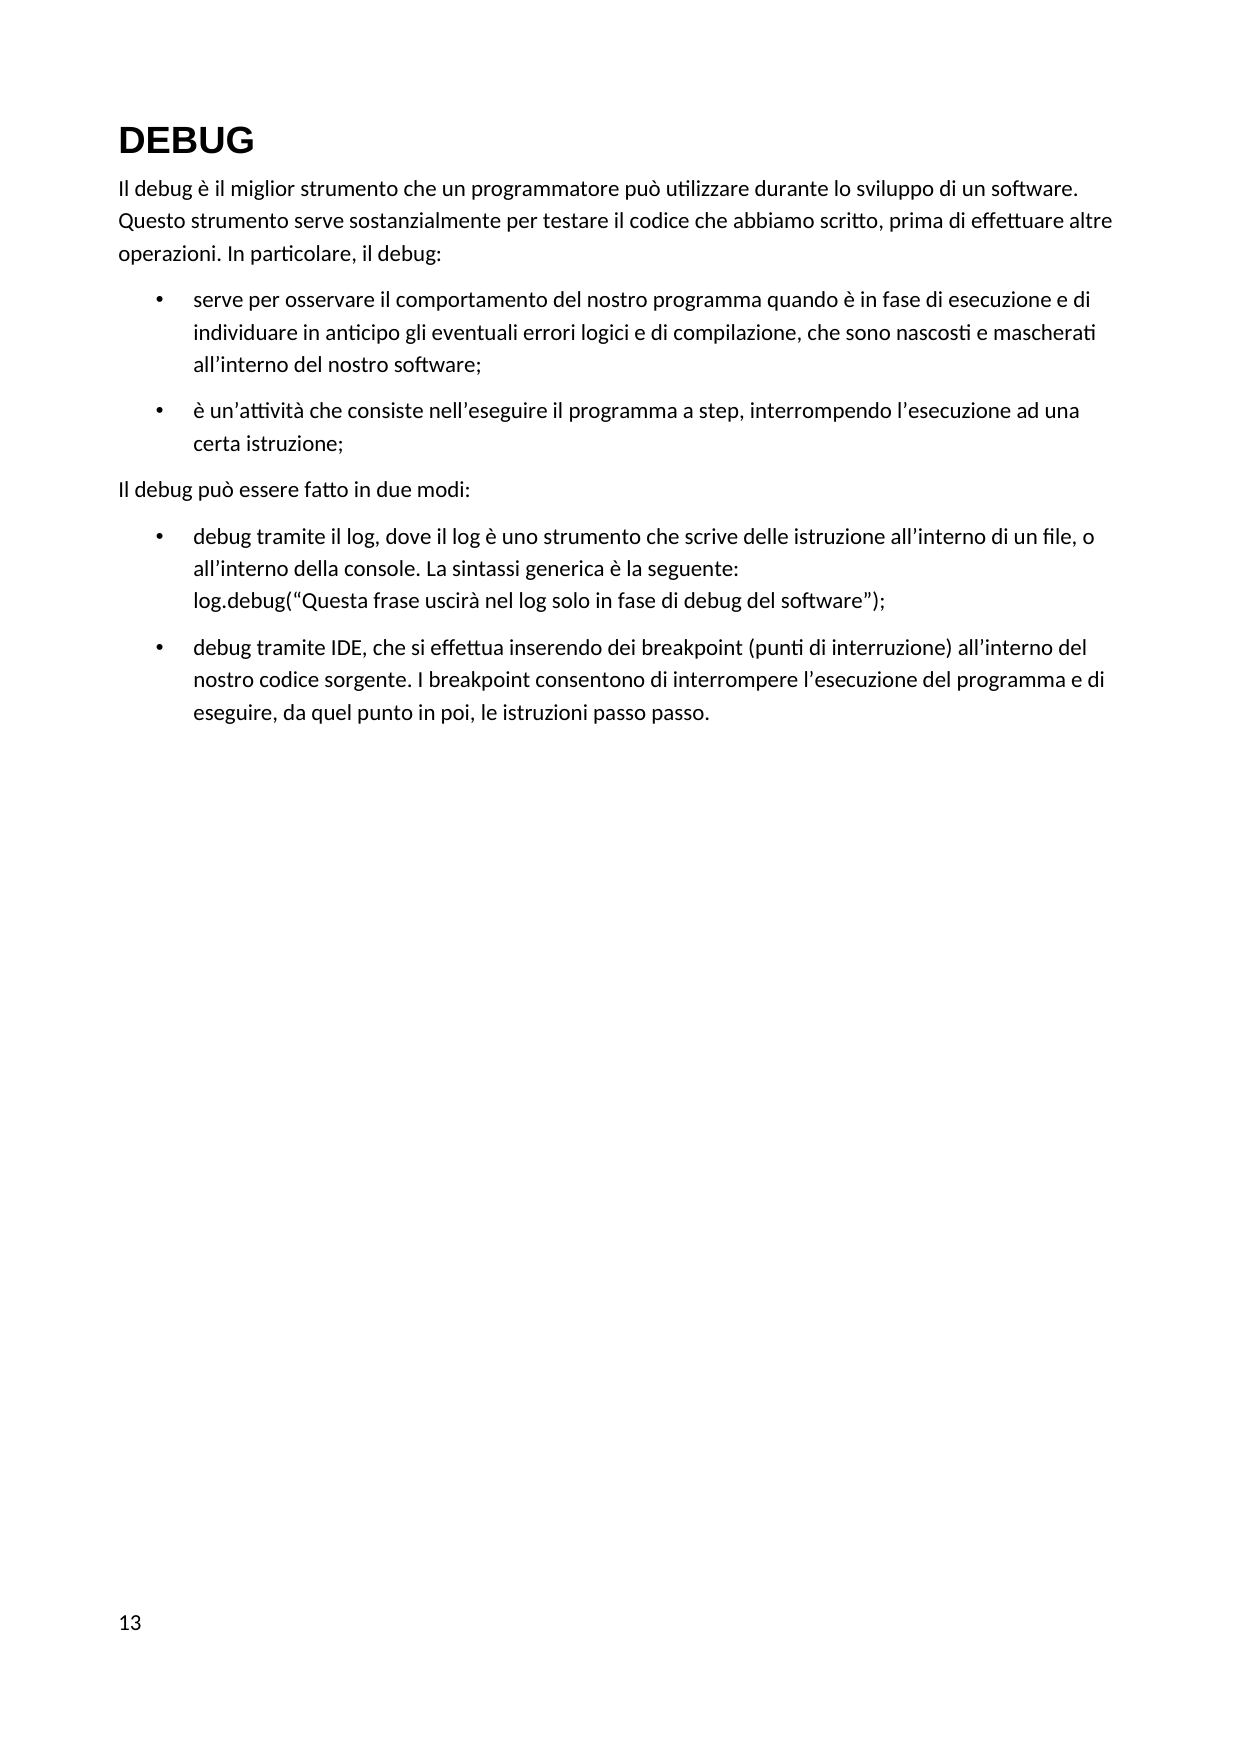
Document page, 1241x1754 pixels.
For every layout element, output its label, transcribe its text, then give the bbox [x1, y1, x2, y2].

text Il debug può essere fatto in due modi: [118, 476, 1122, 503]
text Il debug è il miglior strumento che un programmatore può utilizzare durante lo sviluppo di un software. Questo strumento serve sostanzialmente per testare il codice che abbiamo scritto, prima di effettuare altre operazioni. In particolare, il debug: [118, 174, 1122, 267]
list debug tramite il log, dove il log è uno strumento che scrive delle istruzione all’interno di un file, o all’interno della console. La sintassi generica è la seguente: log.debug(“Questa frase uscirà nel log solo in fase di debug del software”); [156, 522, 1122, 615]
subtitle DEBUG [118, 118, 1122, 162]
list debug tramite IDE, che si effettua inserendo dei breakpoint (punti di interruzione) all’interno del nostro codice sorgente. I breakpoint consentono di interrompere l’esecuzione del programma e di eseguire, da quel punto in poi, le istruzioni passo passo. [156, 633, 1122, 726]
list è un’attività che consiste nell’eseguire il programma a step, interrompendo l’esecuzione ad una certa istruzione; [156, 397, 1122, 457]
list serve per osservare il comportamento del nostro programma quando è in fase di esecuzione e di individuare in anticipo gli eventuali errori logici e di compilazione, che sono nascosti e mascherati all’interno del nostro software; [156, 285, 1122, 378]
